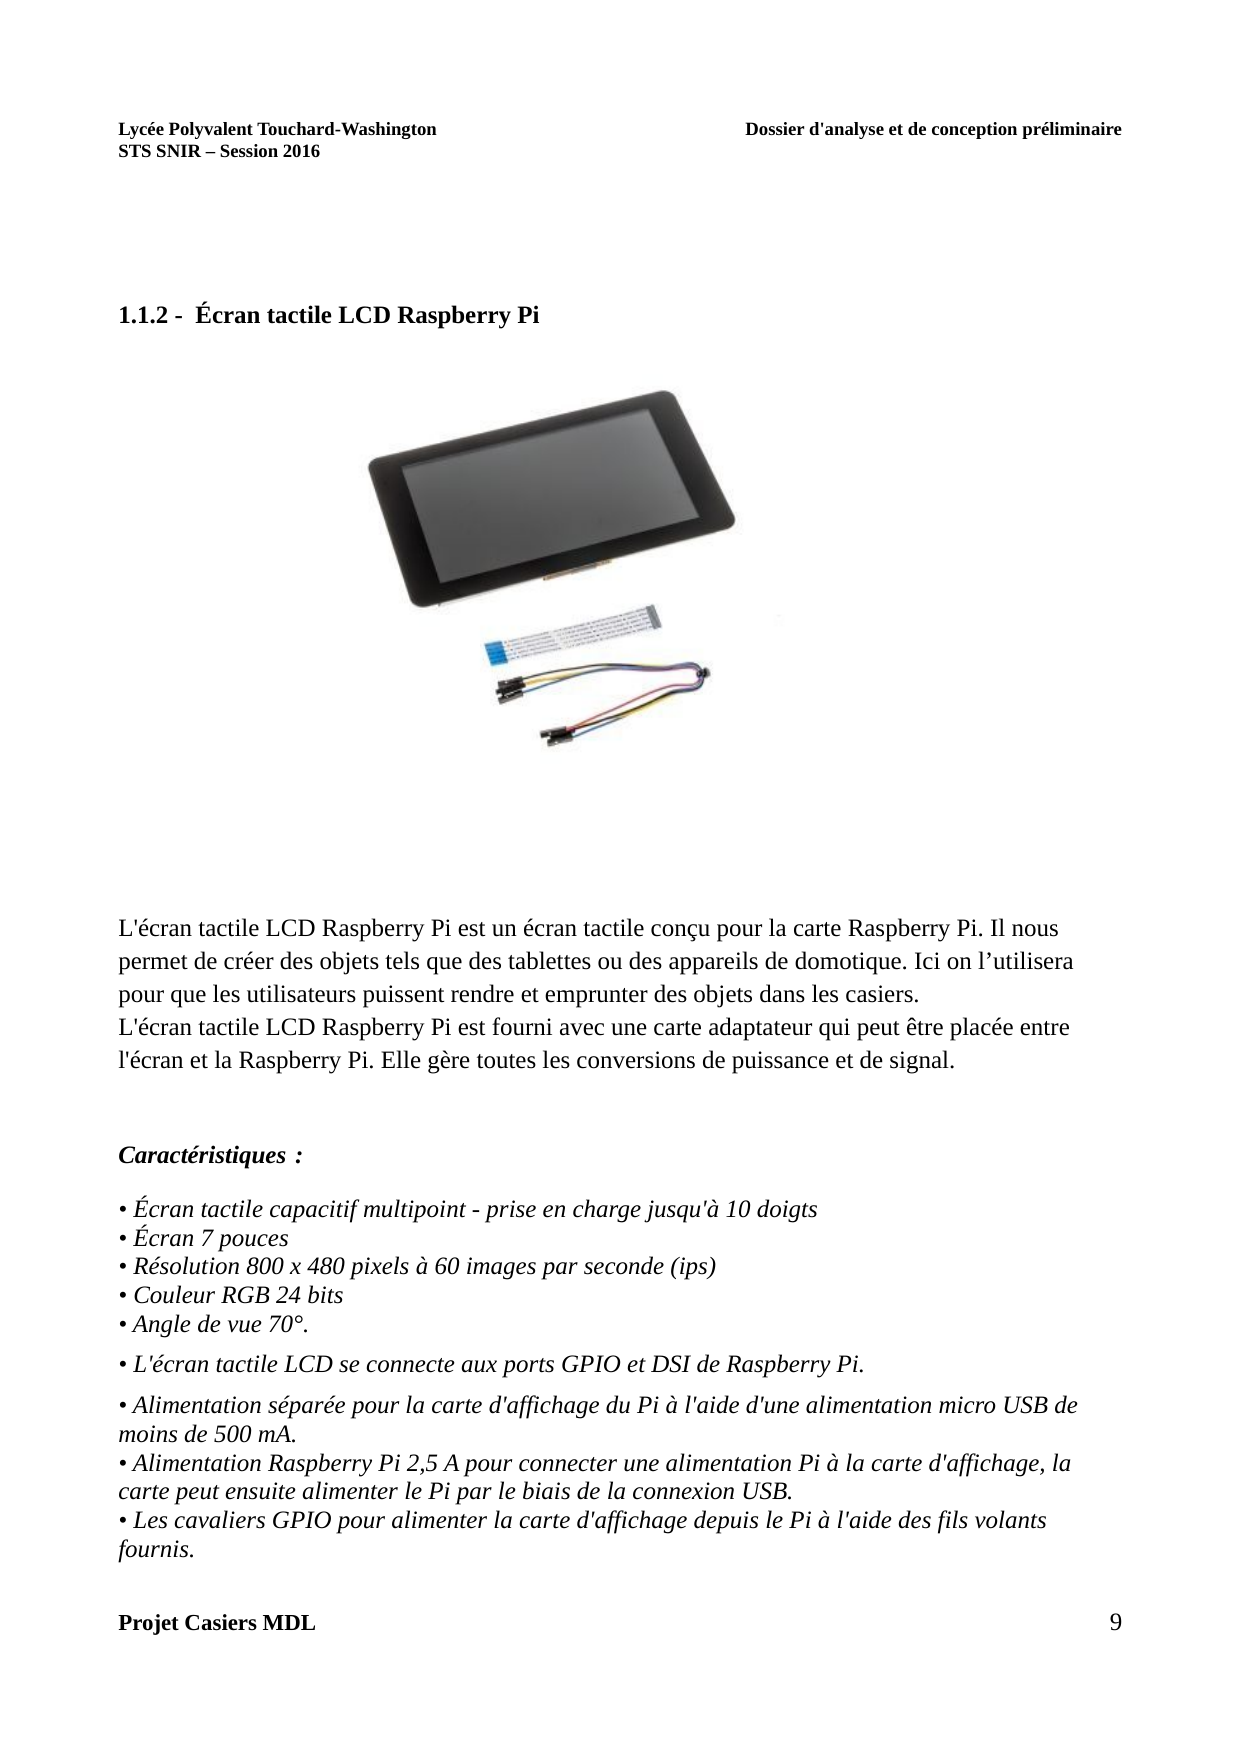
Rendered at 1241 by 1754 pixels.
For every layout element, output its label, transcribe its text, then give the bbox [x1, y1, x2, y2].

text L'écran tactile LCD Raspberry Pi est un écran tactile conçu pour la carte Raspberry Pi. Il nous permet de créer des objets tels que des tablettes ou des appareils de domotique. Ici on l’utilisera pour que les utilisateurs puissent rendre et emprunter des objets dans les casiers. L'écran tactile LCD Raspberry Pi est fourni avec une carte adaptateur qui peut être placée entre l'écran et la Raspberry Pi. Elle gère toutes les conversions de puissance et de signal. [118, 913, 1122, 1074]
text • L'écran tactile LCD se connecte aux ports GPIO et DSI de Raspberry Pi. [118, 1349, 1122, 1378]
text • Alimentation séparée pour la carte d'affichage du Pi à l'aide d'une alimentation micro USB de moins de 500 mA. • Alimentation Raspberry Pi 2,5 A pour connecter une alimentation Pi à la carte d'affichage, la carte peut ensuite alimenter le Pi par le biais de la connexion USB. • Les cavaliers GPIO pour alimenter la carte d'affichage depuis le Pi à l'aide des fils volants fournis. [118, 1390, 1122, 1563]
picture [298, 352, 860, 775]
text • Écran tactile capacitif multipoint - prise en charge jusqu'à 10 doigts • Écran 7 pouces • Résolution 800 x 480 pixels à 60 images par seconde (ips) • Couleur RGB 24 bits • Angle de vue 70°. [118, 1194, 1122, 1338]
text Caractéristiques : [118, 1140, 1122, 1169]
subtitle 1.1.2 - Écran tactile LCD Raspberry Pi [118, 301, 1122, 329]
